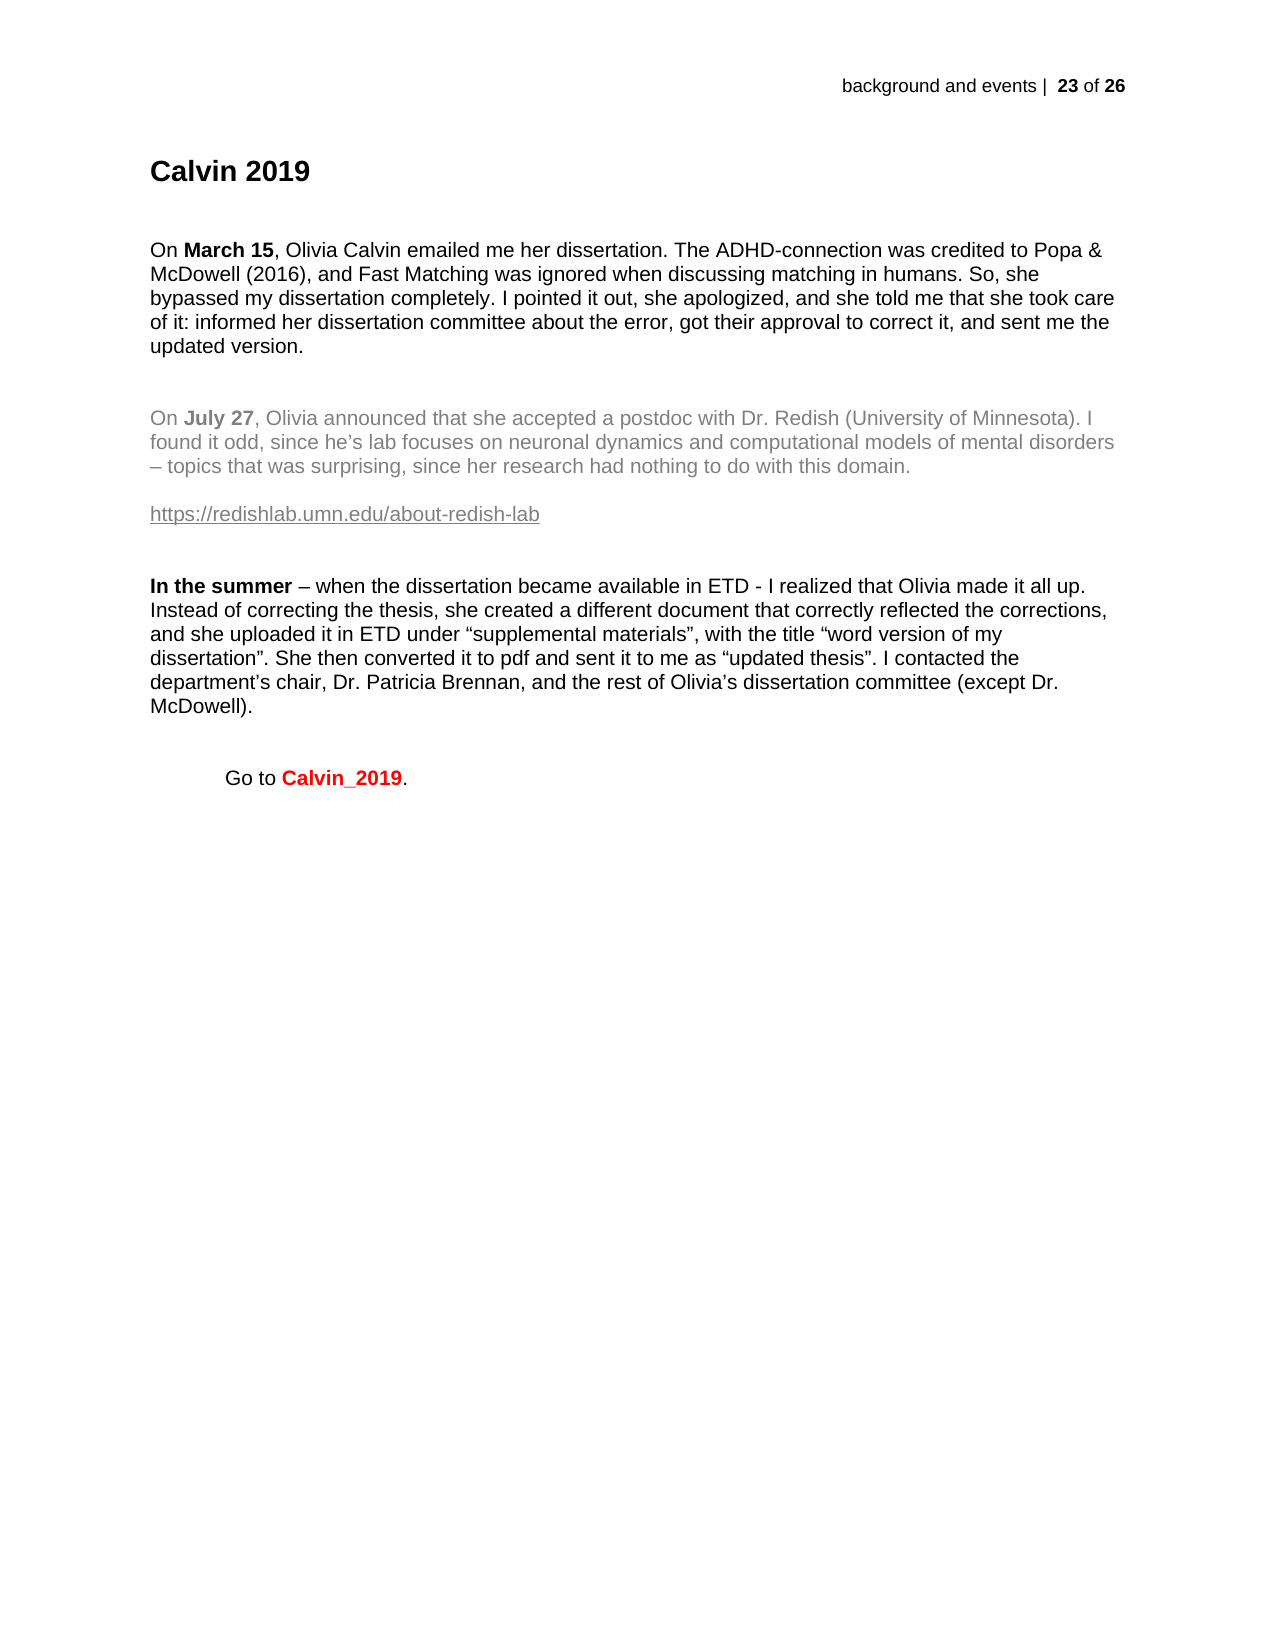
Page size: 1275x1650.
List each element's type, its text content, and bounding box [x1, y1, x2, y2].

text On March 15, Olivia Calvin emailed me her dissertation. The ADHD-connection was credited to Popa & McDowell (2016), and Fast Matching was ignored when discussing matching in humans. So, she bypassed my dissertation completely. I pointed it out, she apologized, and she told me that she took care of it: informed her dissertation committee about the error, got their approval to correct it, and sent me the updated version. [150, 238, 1125, 358]
text Go to Calvin_2019. [150, 765, 1125, 789]
text In the summer – when the dissertation became available in ETD - I realized that Olivia made it all up. Instead of correcting the thesis, she created a different document that correctly reflected the corrections, and she uploaded it in ETD under “supplemental materials”, with the title “word version of my dissertation”. She then converted it to pdf and sent it to me as “updated thesis”. I contacted the department’s chair, Dr. Patricia Brennan, and the rest of Olivia’s dissertation committee (except Dr. McDowell). [150, 574, 1125, 717]
text https://redishlab.umn.edu/about-redish-lab [150, 502, 1125, 526]
text On July 27, Olivia announced that she accepted a postdoc with Dr. Redish (University of Minnesota). I found it odd, since he’s lab focuses on neuronal dynamics and computational models of mental disorders – topics that was surprising, since her research had nothing to do with this domain. [150, 406, 1125, 478]
subtitle Calvin 2019 [150, 154, 1125, 188]
